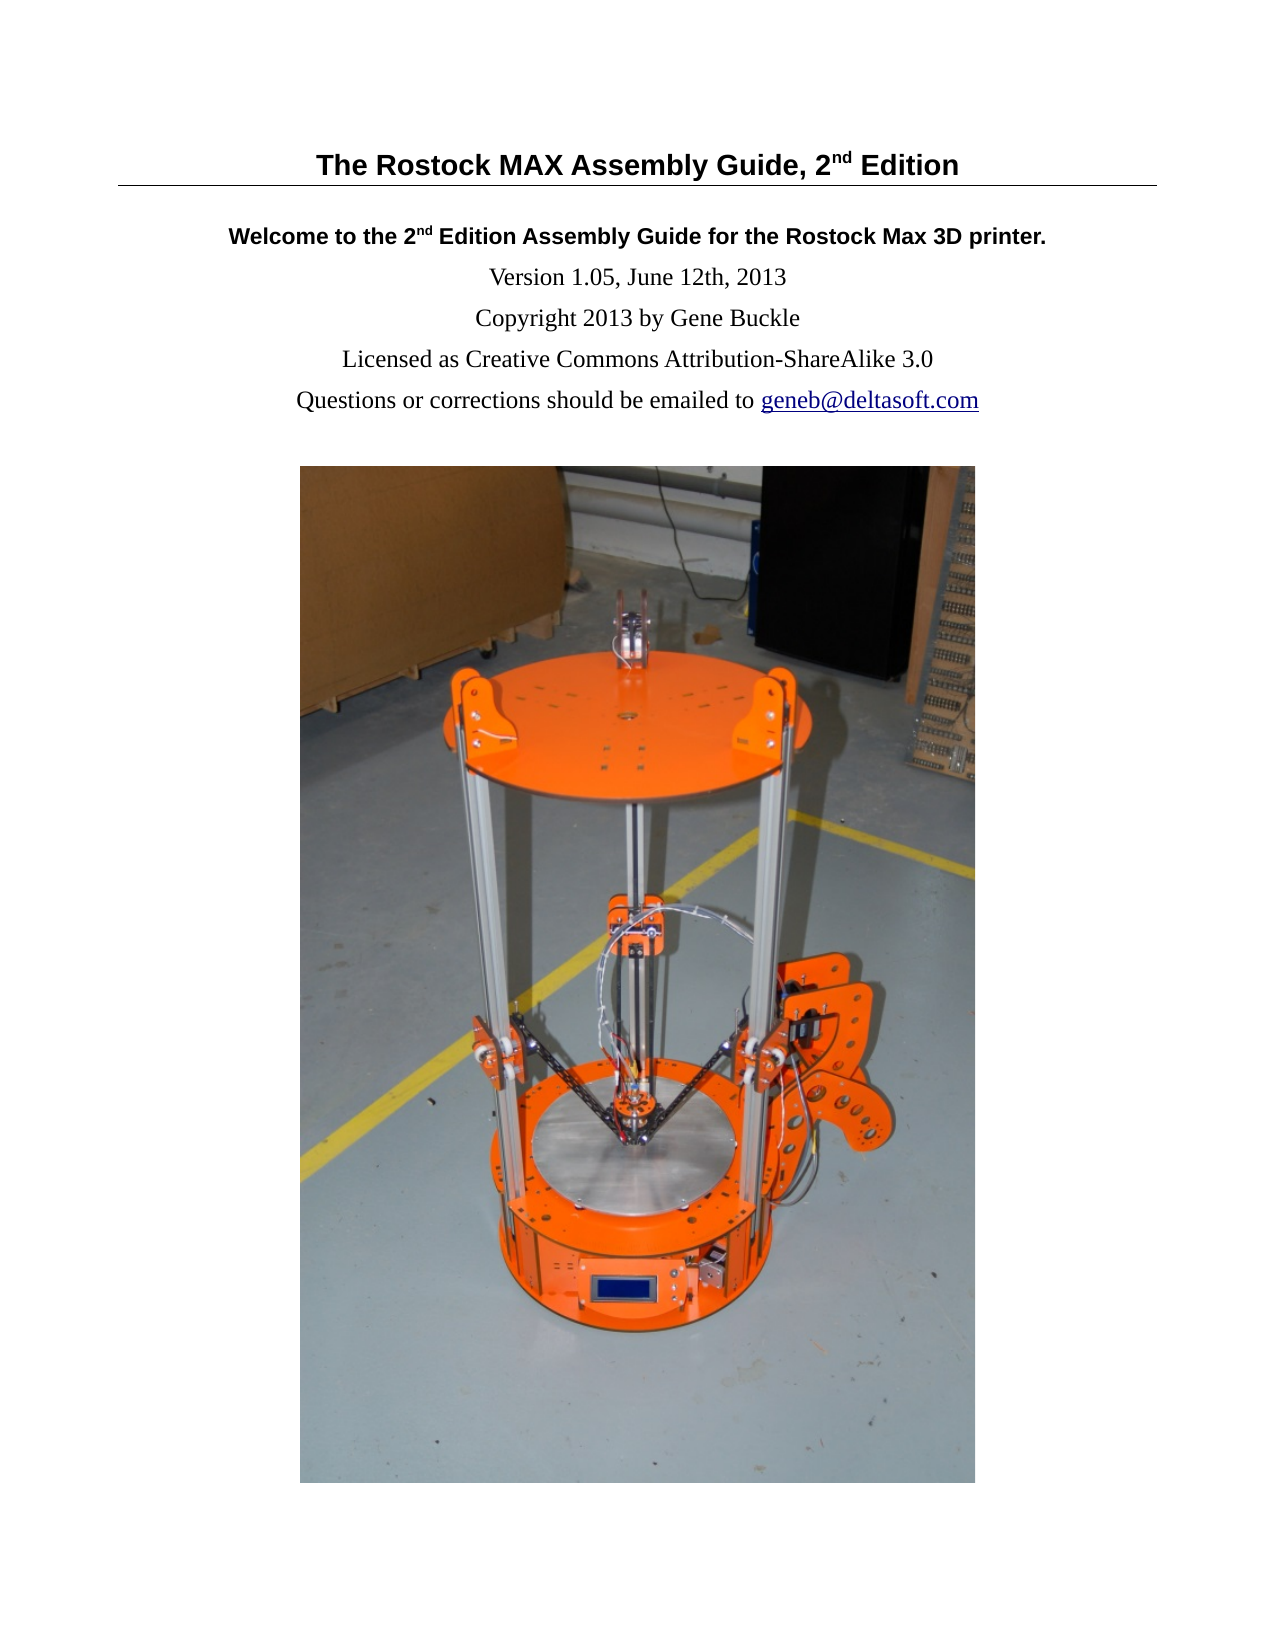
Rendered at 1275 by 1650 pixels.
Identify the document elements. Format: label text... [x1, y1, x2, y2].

picture [300, 466, 976, 1483]
text Copyright 2013 by Gene Buckle [118, 303, 1157, 332]
text Version 1.05, June 12th, 2013 [118, 262, 1157, 291]
subtitle The Rostock MAX Assembly Guide, 2nd Edition [118, 143, 1157, 185]
subtitle Welcome to the 2nd Edition Assembly Guide for the Rostock Max 3D printer. [118, 223, 1157, 249]
text Licensed as Creative Commons Attribution-ShareAlike 3.0 [118, 344, 1157, 373]
text Questions or corrections should be emailed to geneb@deltasoft.com [118, 386, 1157, 414]
